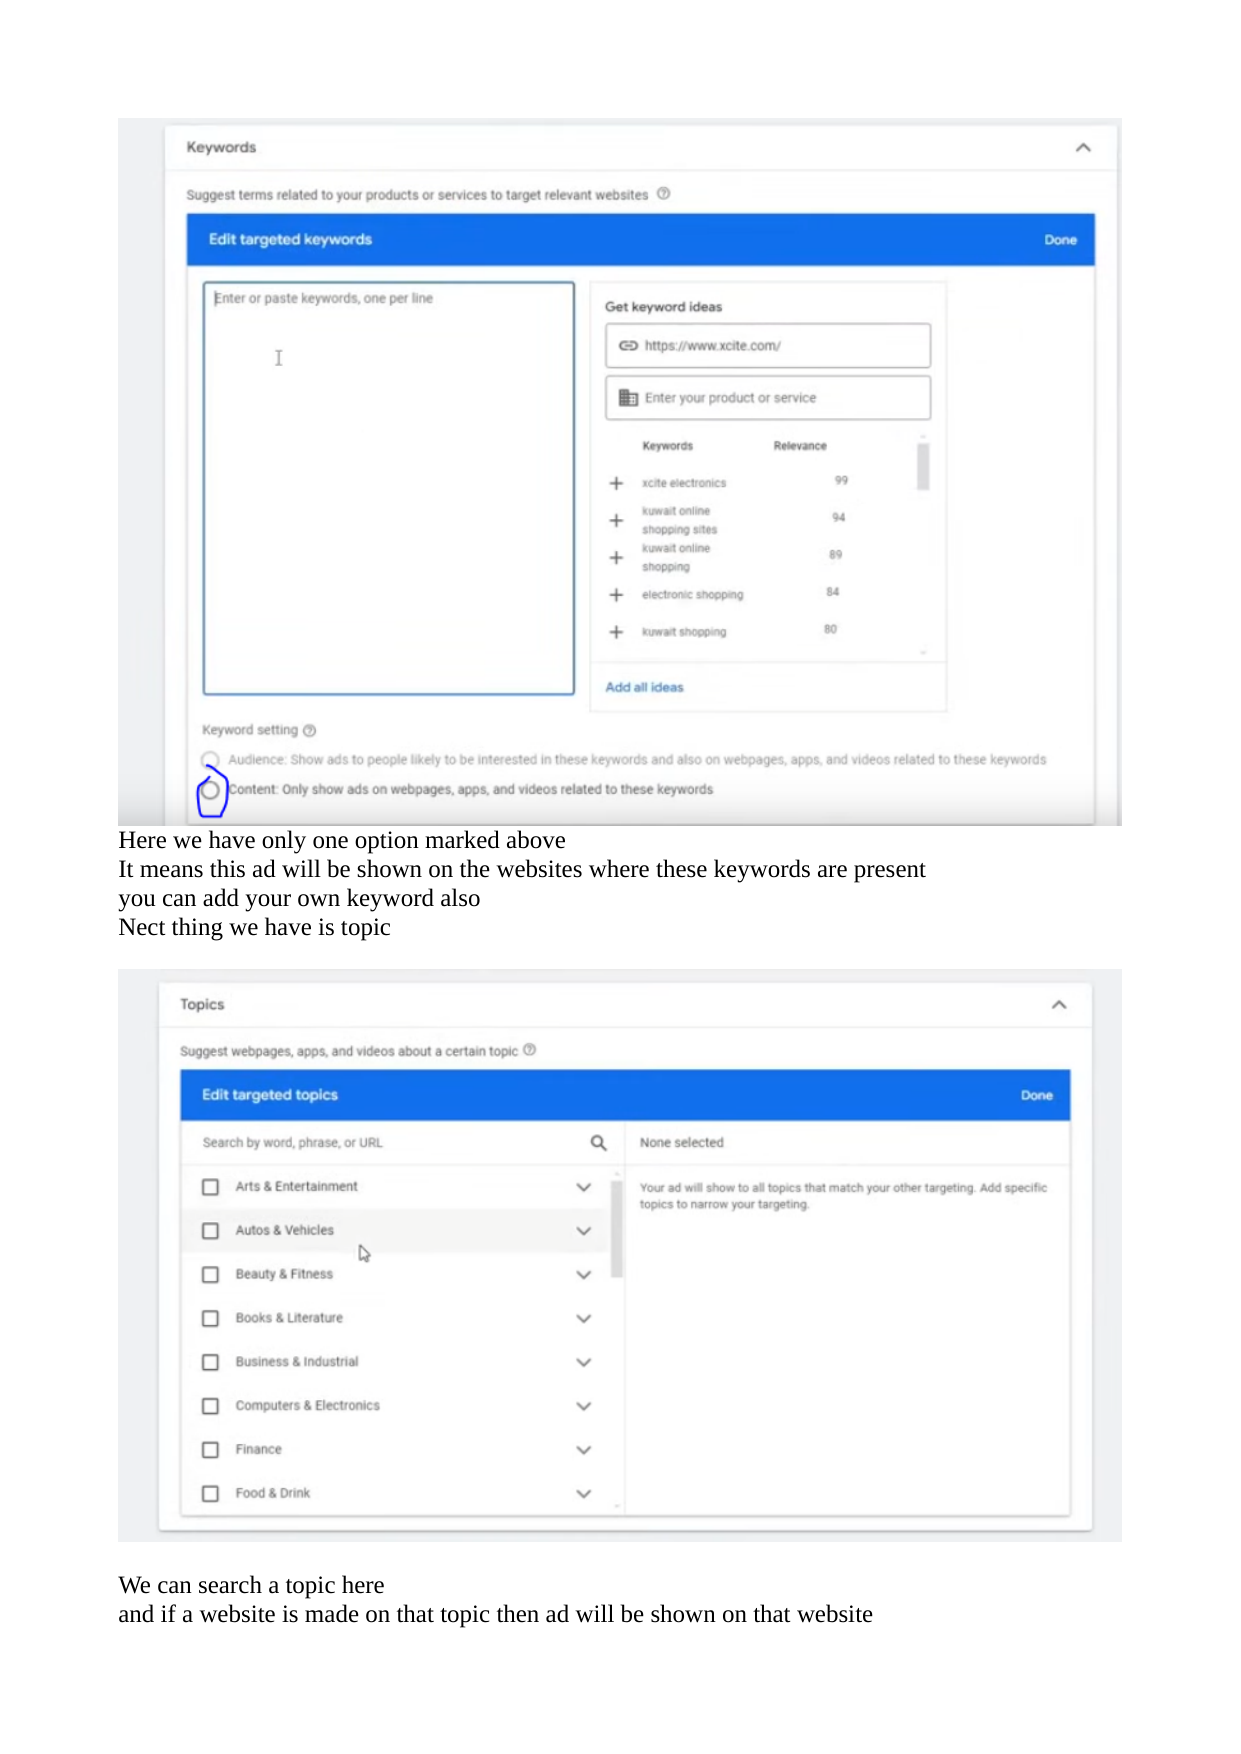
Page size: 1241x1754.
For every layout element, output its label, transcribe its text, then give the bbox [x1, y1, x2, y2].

text and if a website is made on that topic then ad will be shown on that website [118, 1599, 1122, 1628]
picture [118, 118, 1122, 826]
text Nect thing we have is topic [118, 912, 1122, 941]
text We can search a topic here [118, 1570, 1122, 1599]
text Here we have only one option marked above It means this ad will be shown on the websites where these keywords are present [118, 826, 1122, 883]
picture [118, 969, 1122, 1542]
text you can add your own keyword also [118, 883, 1122, 912]
